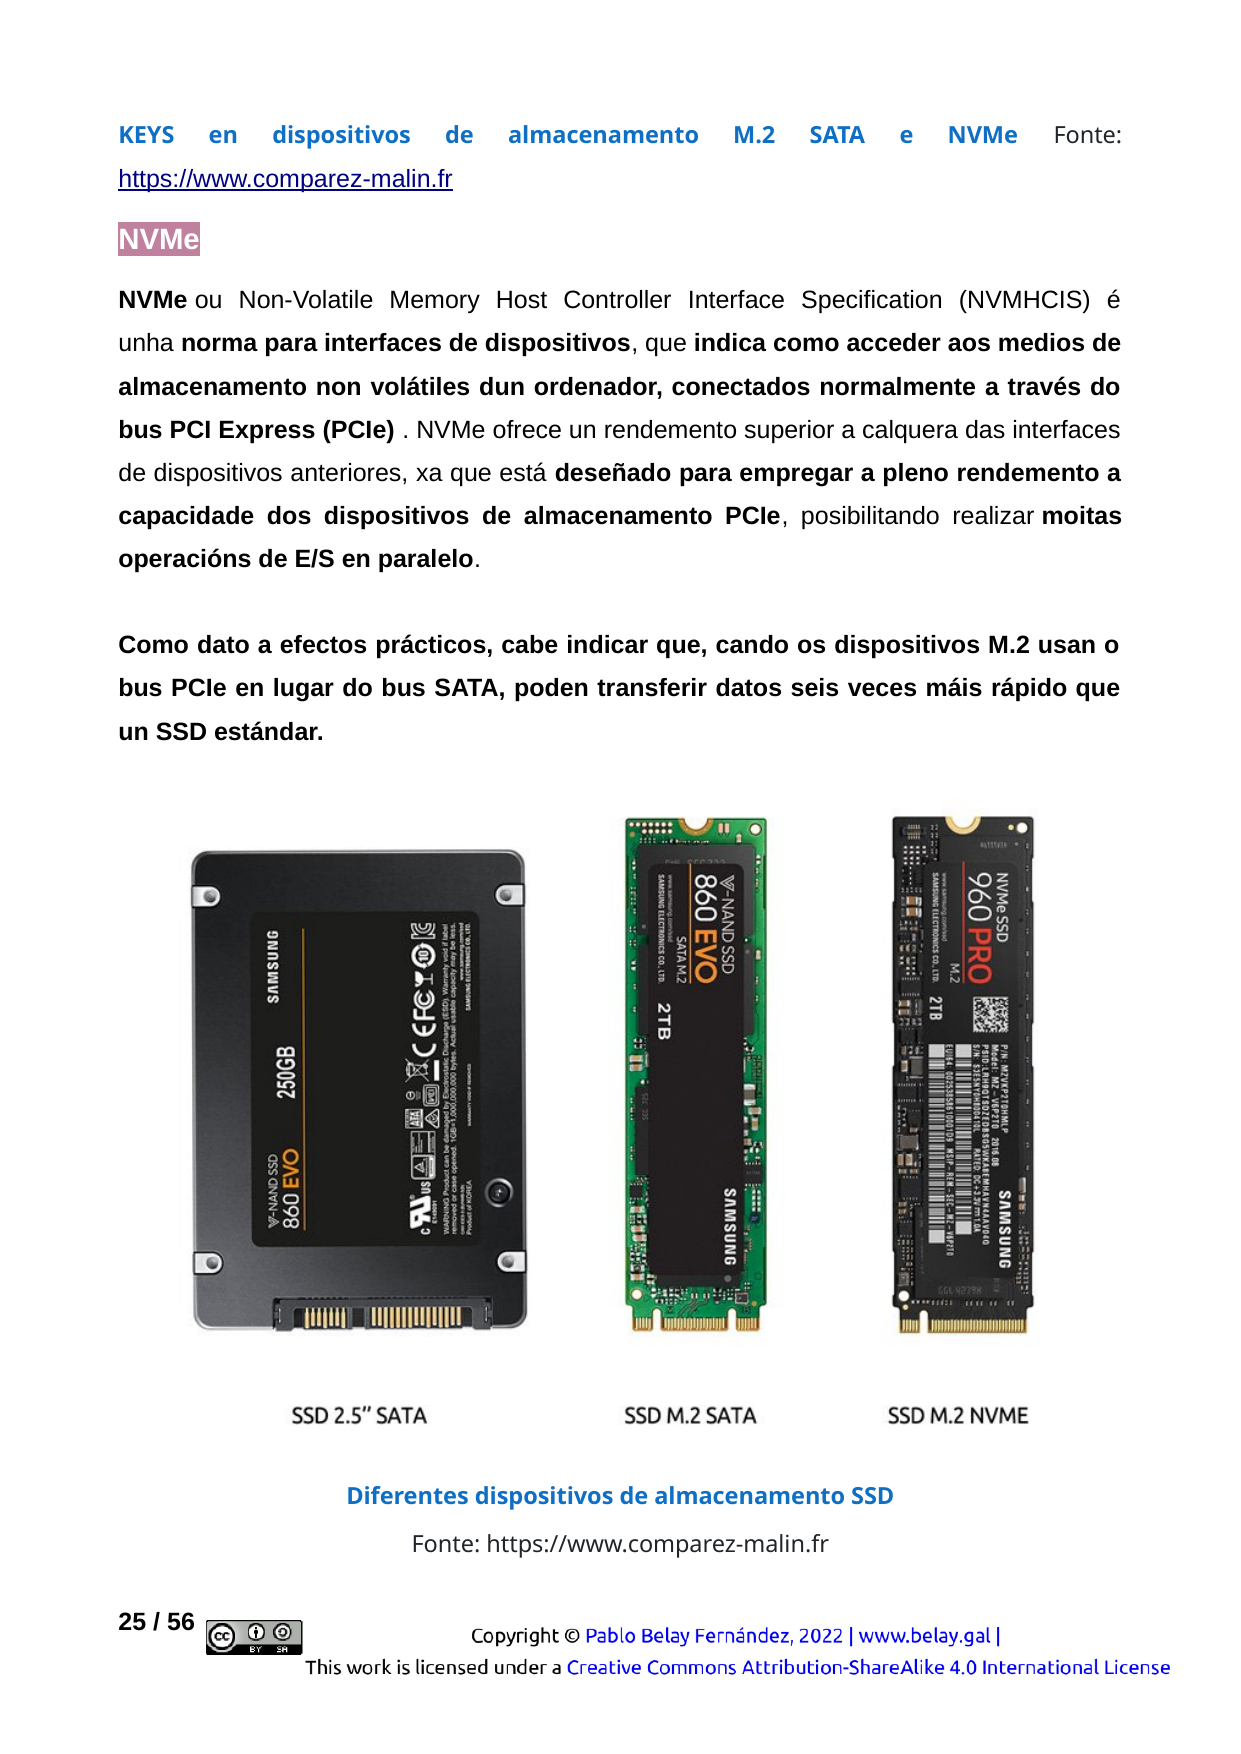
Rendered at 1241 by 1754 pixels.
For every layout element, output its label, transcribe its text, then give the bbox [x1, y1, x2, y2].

text KEYS en dispositivos de almacenamento M.2 SATA e NVMe Fonte: https://www.comparez-malin.fr [118, 118, 1122, 193]
picture [200, 1604, 1205, 1690]
text Diferentes dispositivos de almacenamento SSD [118, 803, 1122, 1512]
text Fonte: https://www.comparez-malin.fr [118, 1528, 1122, 1559]
text NVMe ou Non-Volatile Memory Host Controller Interface Specification (NVMHCIS) é unha norma para interfaces de dispositivos, que indica como acceder aos medios de almacenamento non volátiles dun ordenador, conectados normalmente a través do bus PCI Express (PCIe) . NVMe ofrece un rendemento superior a calquera das interfaces de dispositivos anteriores, xa que está deseñado para empregar a pleno rendemento a capacidade dos dispositivos de almacenamento PCIe, posibilitando realizar moitas operacións de E/S en paralelo. [118, 285, 1122, 573]
picture [119, 792, 1097, 1464]
text Como dato a efectos prácticos, cabe indicar que, cando os dispositivos M.2 usan o bus PCIe en lugar do bus SATA, poden transferir datos seis veces máis rápido que un SSD estándar. [118, 630, 1122, 745]
subtitle NVMe [200, 222, 1122, 256]
